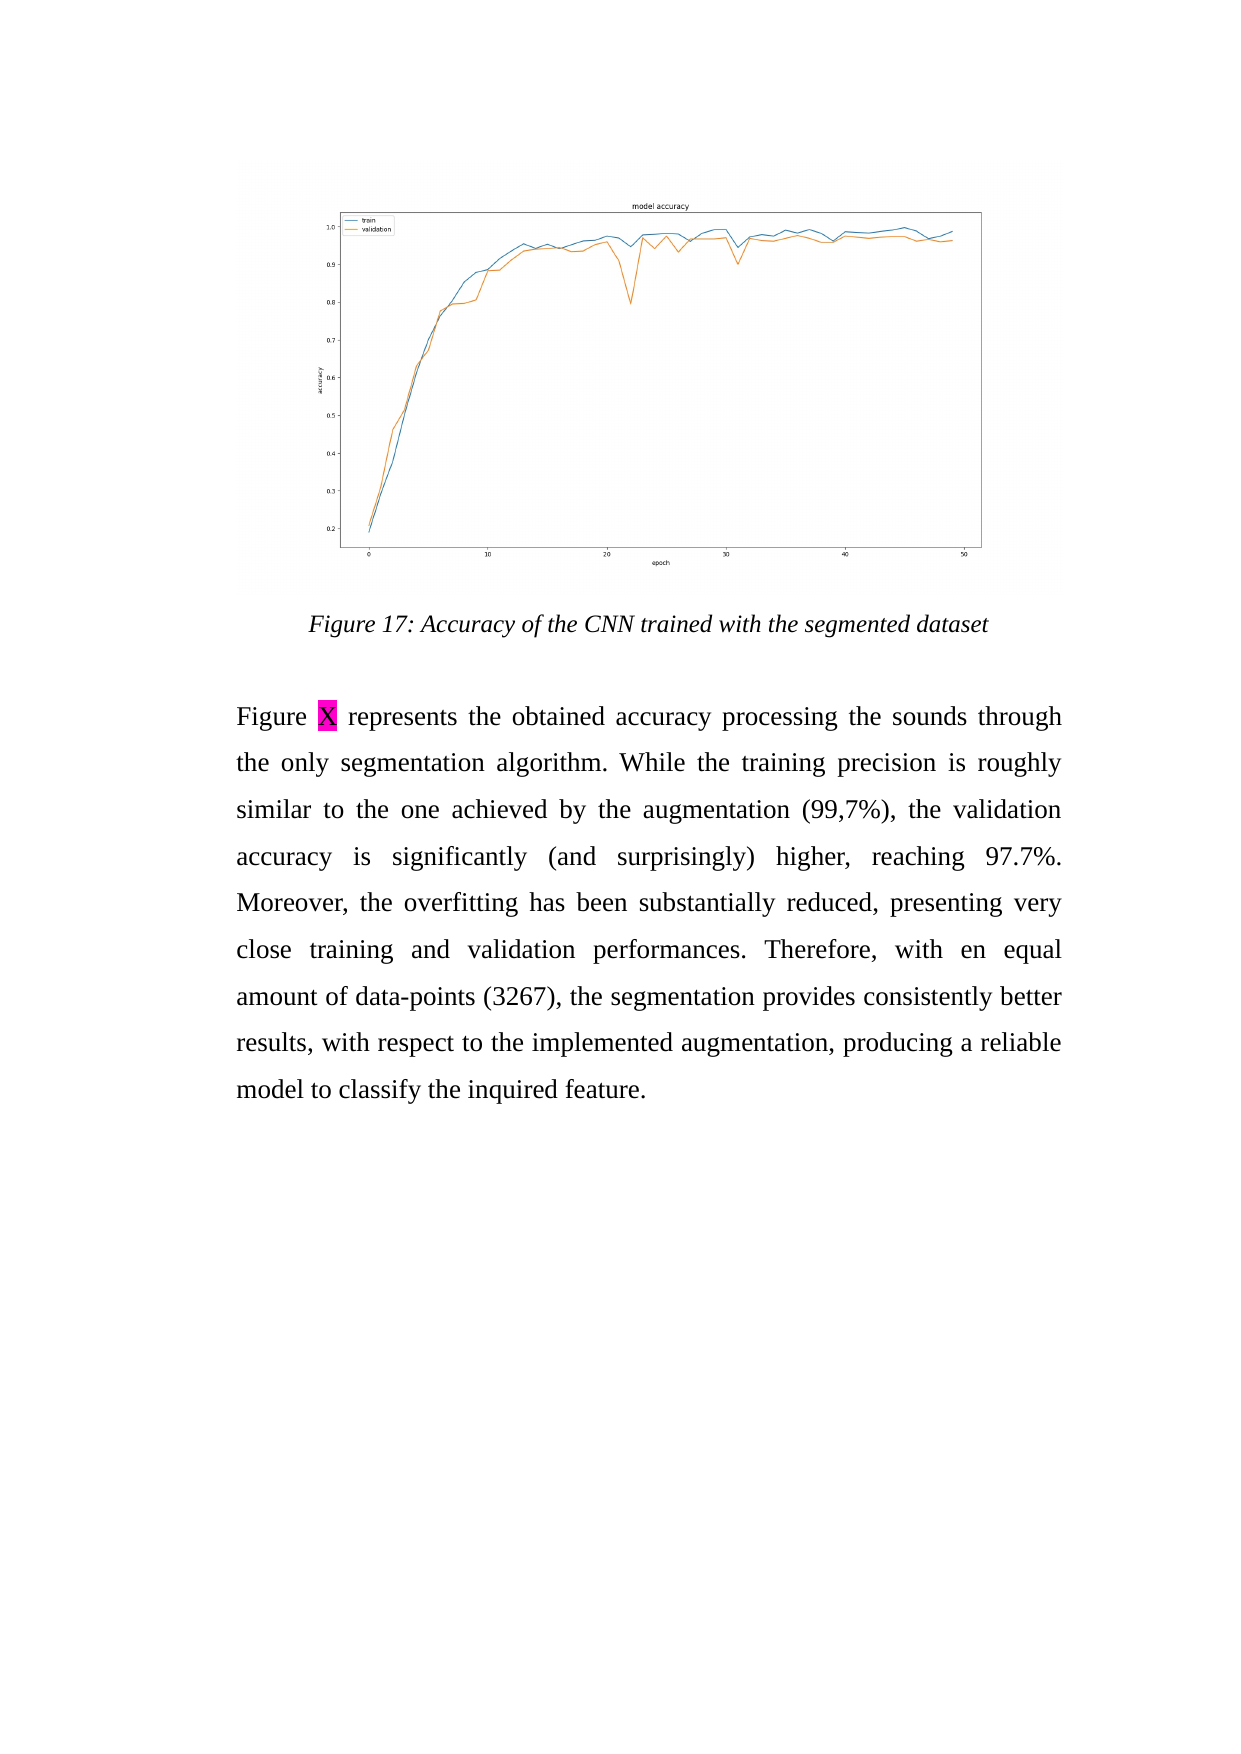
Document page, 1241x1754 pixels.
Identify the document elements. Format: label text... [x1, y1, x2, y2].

picture [236, 160, 1063, 595]
text Figure X represents the obtained accuracy processing the sounds through the only segmentation algorithm. While the training precision is roughly similar to the one achieved by the augmentation (99,7%), the validation accuracy is significantly (and surprisingly) higher, reaching 97.7%. Moreover, the overfitting has been substantially reduced, presenting very close training and validation performances. Therefore, with en equal amount of data-points (3267), the segmentation provides consistently better results, with respect to the implemented augmentation, producing a reliable model to classify the inquired feature. [236, 700, 1063, 1104]
text Figure 17: Accuracy of the CNN trained with the segmented dataset [236, 595, 1063, 638]
